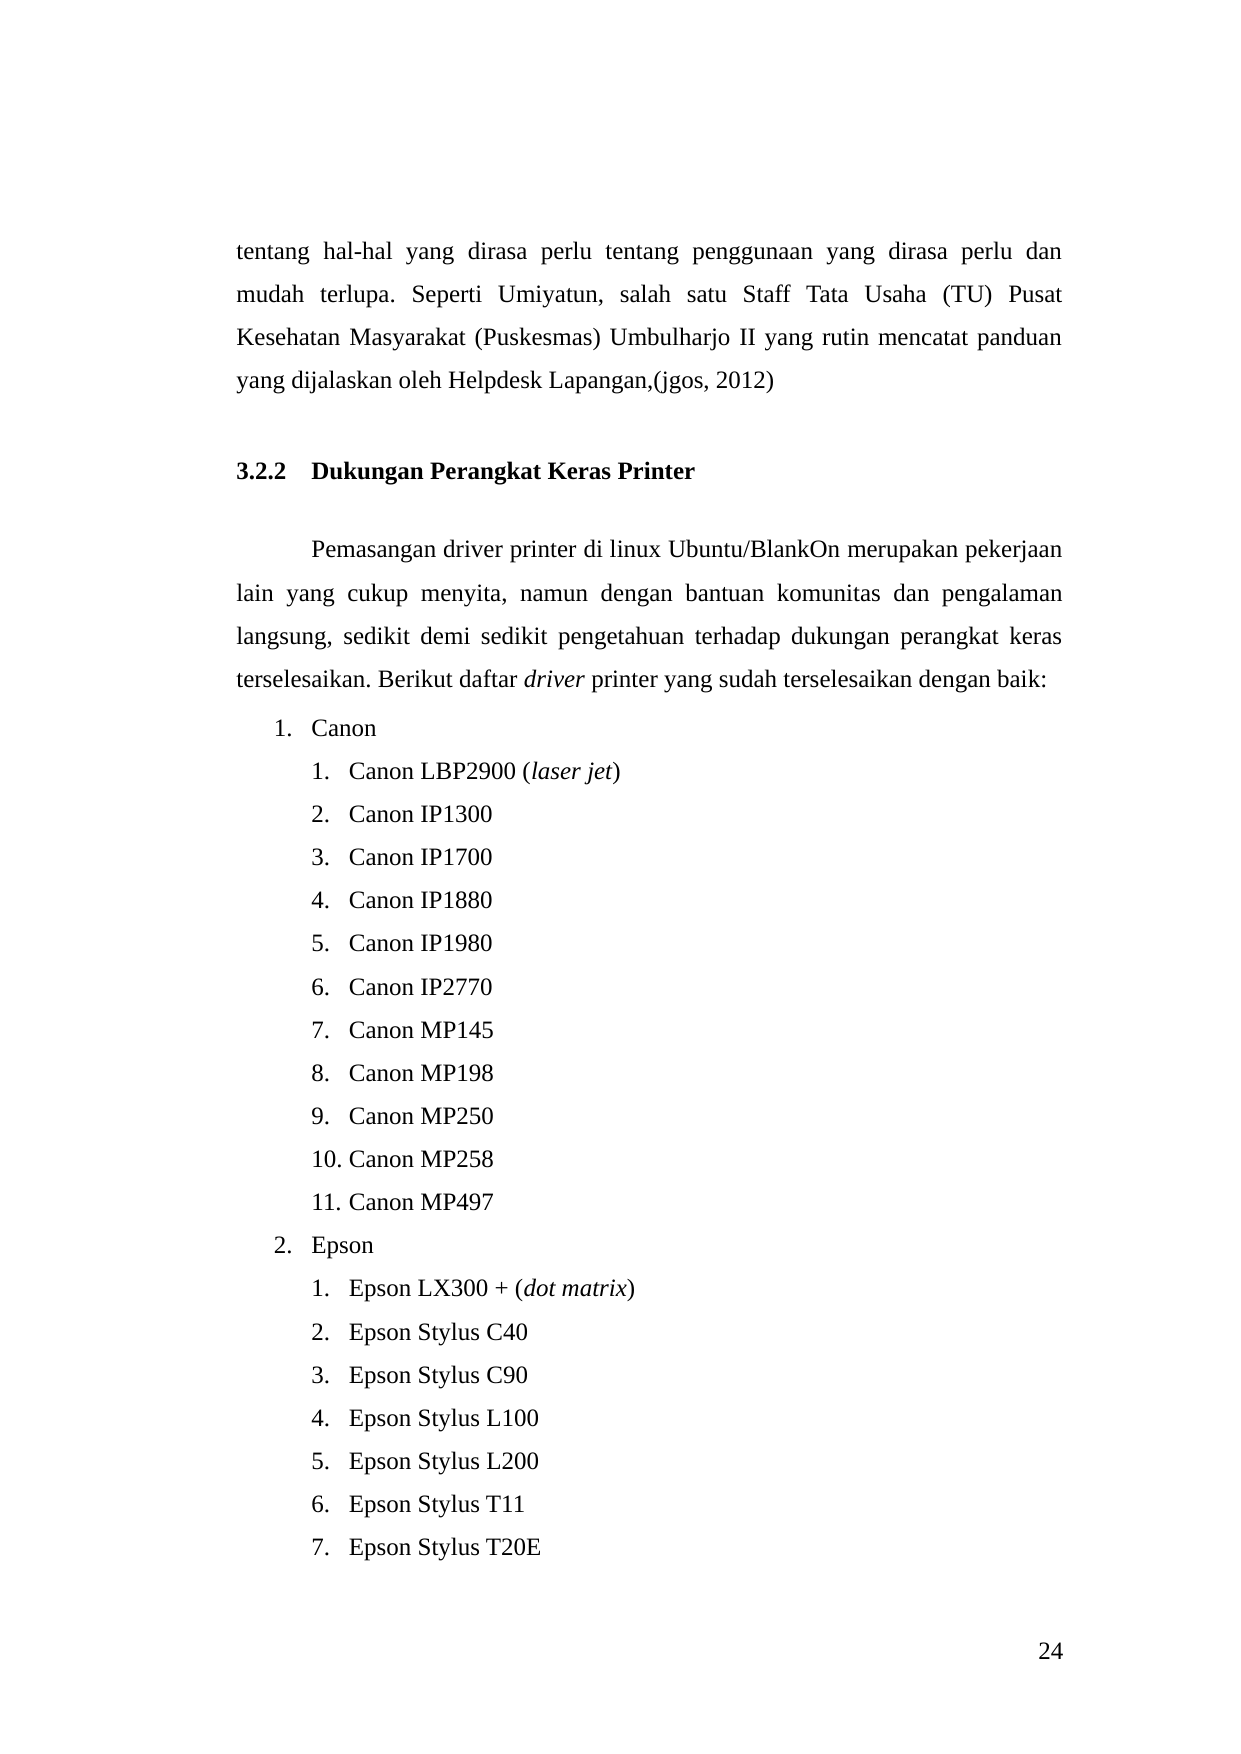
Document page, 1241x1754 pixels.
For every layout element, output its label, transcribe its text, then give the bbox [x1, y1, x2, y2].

list Canon IP1700 [311, 842, 1063, 871]
list Epson Stylus L200 [311, 1446, 1063, 1475]
list Epson Stylus L100 [311, 1403, 1063, 1432]
list Canon LBP2900 (laser jet) [311, 756, 1063, 785]
list Epson Stylus C90 [311, 1360, 1063, 1388]
list Epson [274, 1230, 1063, 1259]
text tentang hal-hal yang dirasa perlu tentang penggunaan yang dirasa perlu dan mudah terlupa. Seperti Umiyatun, salah satu Staff Tata Usaha (TU) Pusat Kesehatan Masyarakat (Puskesmas) Umbulharjo II yang rutin mencatat panduan yang dijalaskan oleh Helpdesk Lapangan,(jgos, 2012) [236, 236, 1063, 394]
list Canon IP1980 [311, 928, 1063, 957]
list Epson Stylus C40 [311, 1317, 1063, 1345]
list Epson Stylus T20E [311, 1532, 1063, 1561]
subtitle Dukungan Perangkat Keras Printer [236, 456, 1063, 485]
list Canon MP250 [311, 1101, 1063, 1130]
list Canon MP198 [311, 1058, 1063, 1087]
list Canon IP1880 [311, 885, 1063, 914]
list Canon [274, 713, 1063, 742]
text Pemasangan driver printer di linux Ubuntu/BlankOn merupakan pekerjaan lain yang cukup menyita, namun dengan bantuan komunitas dan pengalaman langsung, sedikit demi sedikit pengetahuan terhadap dukungan perangkat keras terselesaikan. Berikut daftar driver printer yang sudah terselesaikan dengan baik: [236, 534, 1063, 693]
list Canon MP497 [311, 1187, 1063, 1216]
list Epson LX300 + (dot matrix) [311, 1273, 1063, 1302]
list Canon IP2770 [311, 972, 1063, 1000]
list Canon IP1300 [311, 799, 1063, 828]
list Epson Stylus T11 [311, 1489, 1063, 1518]
list Canon MP145 [311, 1015, 1063, 1043]
list Canon MP258 [311, 1144, 1063, 1173]
